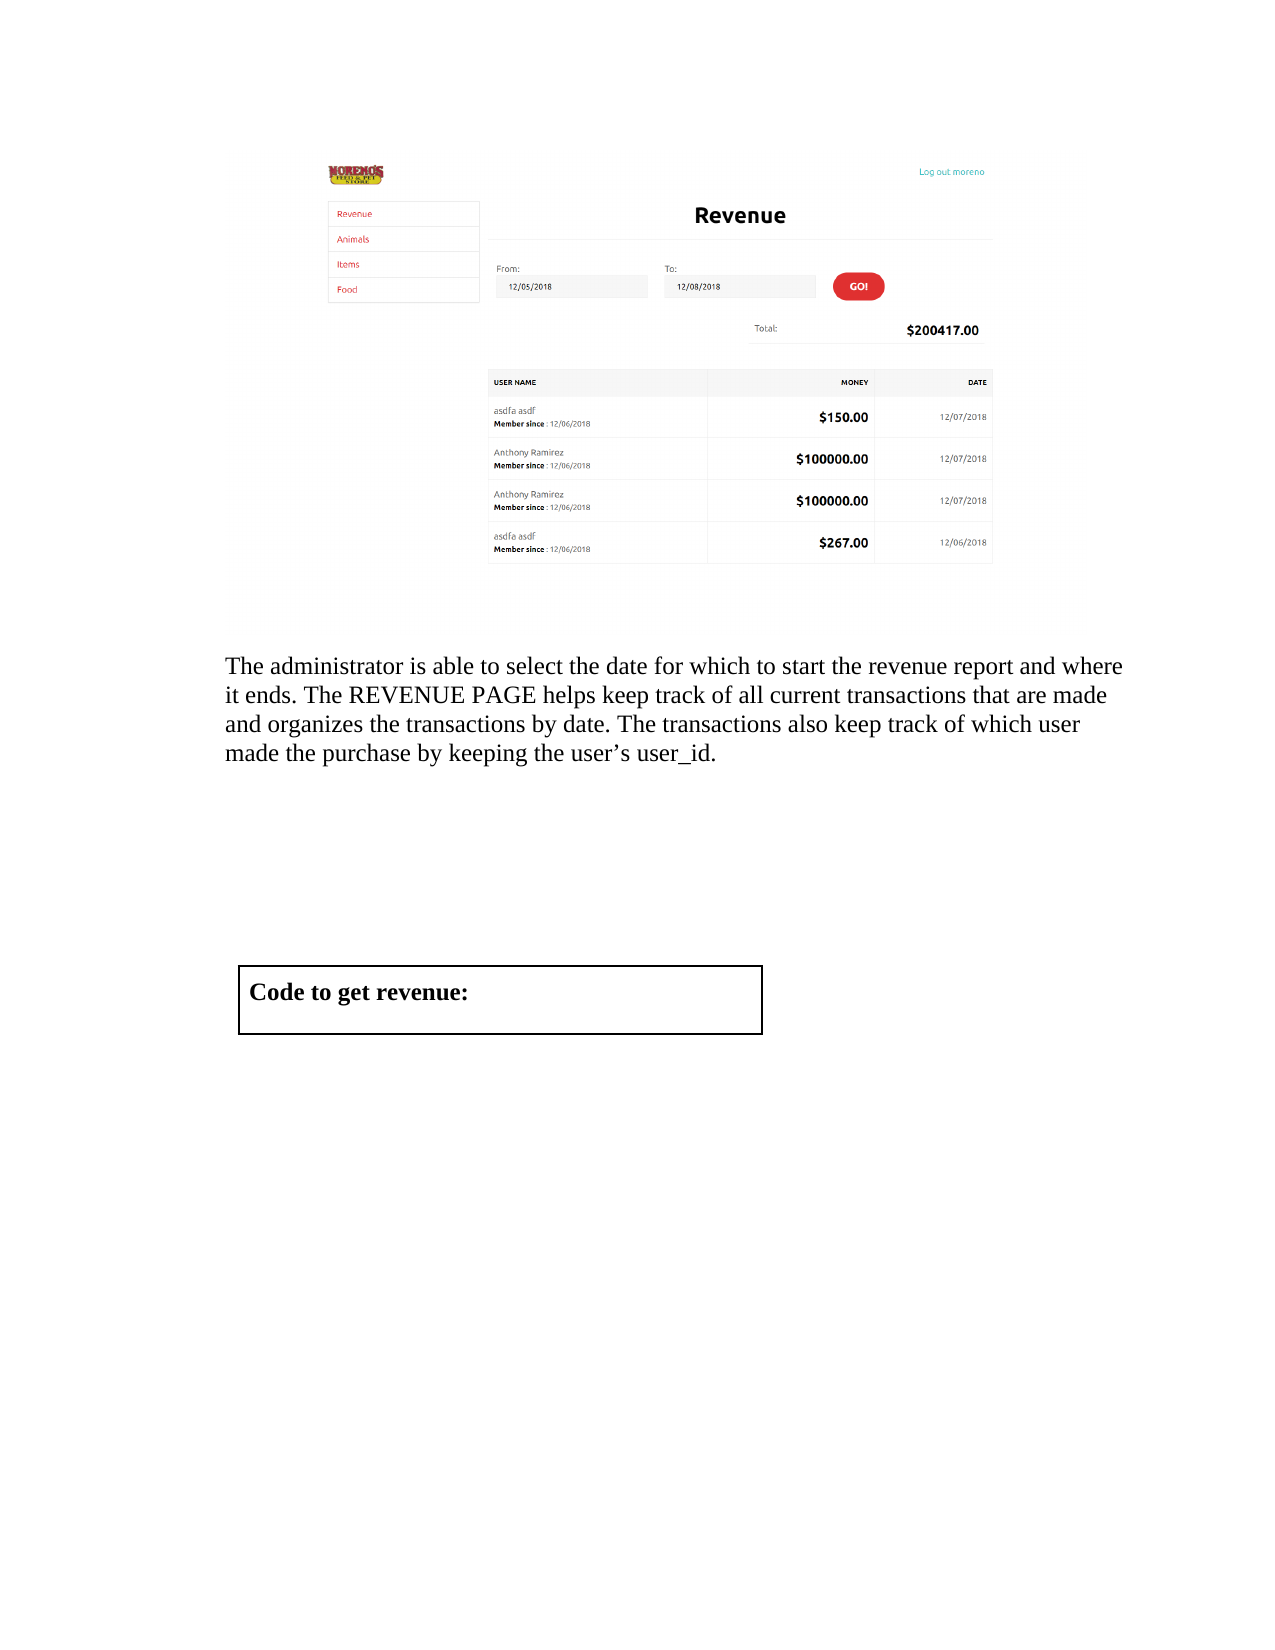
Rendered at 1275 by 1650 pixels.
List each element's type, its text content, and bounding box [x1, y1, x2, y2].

table_header Code to get revenue: [240, 967, 761, 1033]
text The administrator is able to select the date for which to start the revenue report and where it ends. The REVENUE PAGE helps keep track of all current transactions that are made and organizes the transactions by date. The transactions also keep track of which user made the purchase by keeping the user’s user_id. [225, 651, 1125, 766]
picture [225, 150, 1087, 635]
